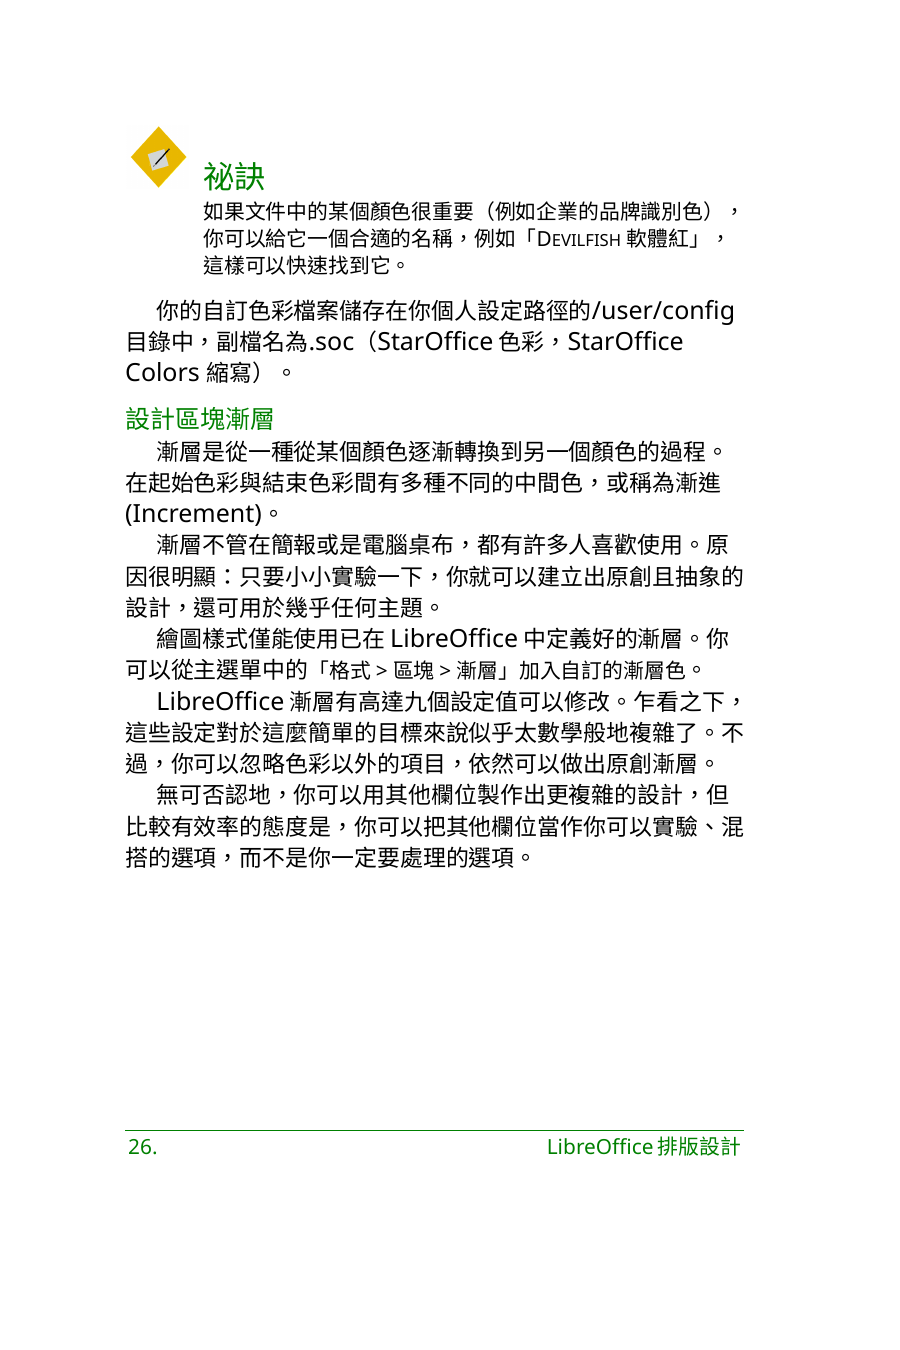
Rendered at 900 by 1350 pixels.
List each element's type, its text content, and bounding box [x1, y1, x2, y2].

subtitle 設計區塊漸層 [125, 404, 744, 435]
text 繪圖樣式僅能使用已在LibreOffice中定義好的漸層。你可以從主選單中的「格式 > 區塊 > 漸層」加入自訂的漸層色。 [125, 622, 744, 685]
list 祕訣 [125, 125, 744, 197]
text 漸層是從一種從某個顏色逐漸轉換到另一個顏色的過程。在起始色彩與結束色彩間有多種不同的中間色，或稱為漸進 (Increment)。 [125, 435, 744, 529]
text 無可否認地，你可以用其他欄位製作出更複雜的設計，但比較有效率的態度是，你可以把其他欄位當作你可以實驗、混搭的選項，而不是你一定要處理的選項。 [125, 779, 744, 872]
text LibreOffice漸層有高達九個設定值可以修改。乍看之下，這些設定對於這麼簡單的目標來說似乎太數學般地複雜了。不過，你可以忽略色彩以外的項目，依然可以做出原創漸層。 [125, 685, 744, 779]
text 你的自訂色彩檔案儲存在你個人設定路徑的/user/config目錄中，副檔名為.soc（StarOffice色彩，StarOffice Colors 縮寫）。 [125, 294, 744, 388]
text 如果文件中的某個顏色很重要（例如企業的品牌識別色），你可以給它一個合適的名稱，例如「Devilfish 軟體紅」，這樣可以快速找到它。 [203, 197, 744, 279]
picture [126, 125, 189, 189]
text 漸層不管在簡報或是電腦桌布，都有許多人喜歡使用。原因很明顯：只要小小實驗一下，你就可以建立出原創且抽象的設計，還可用於幾乎任何主題。 [125, 529, 744, 622]
